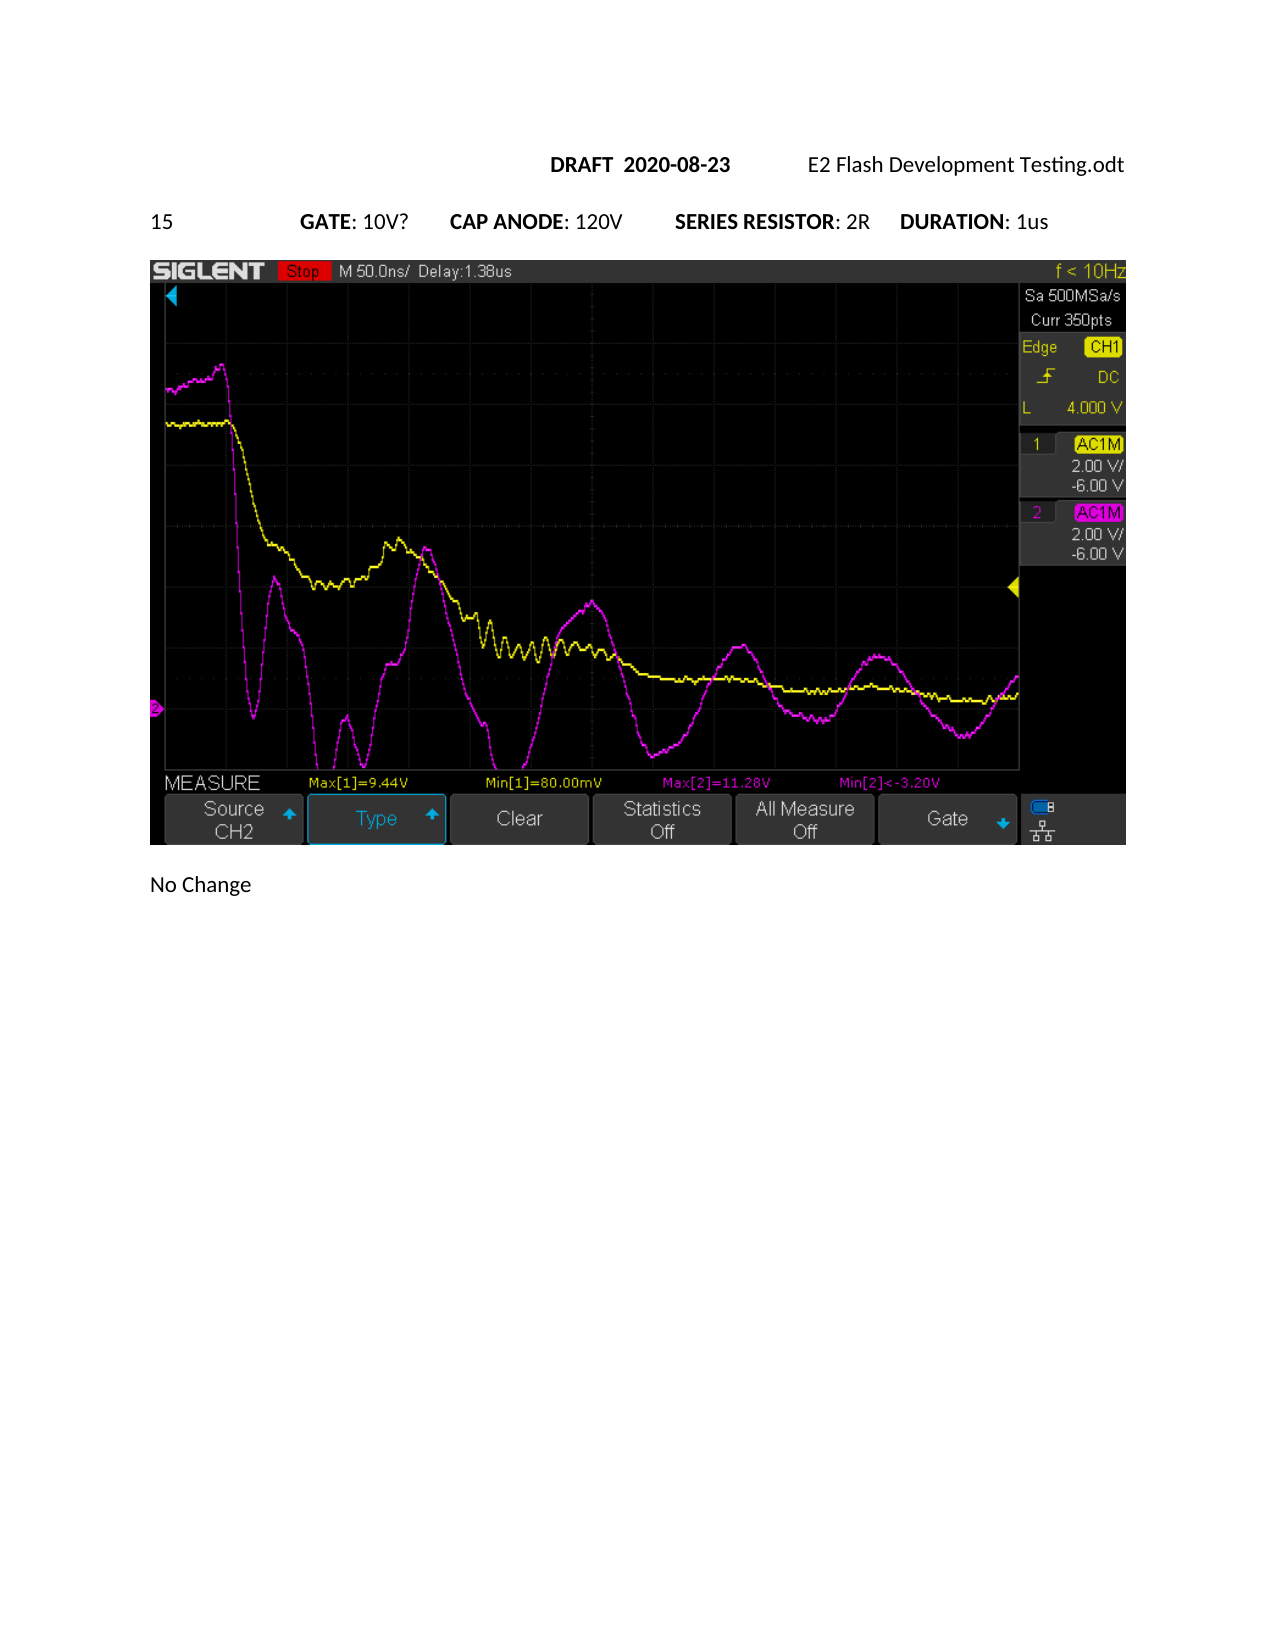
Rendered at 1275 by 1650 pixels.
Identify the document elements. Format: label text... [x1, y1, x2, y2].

text 15 GATE: 10V? CAP ANODE: 120V SERIES RESISTOR: 2R DURATION: 1us [150, 207, 1125, 236]
picture [309, 796, 444, 843]
text No Change [150, 870, 1125, 898]
picture [150, 260, 1126, 845]
